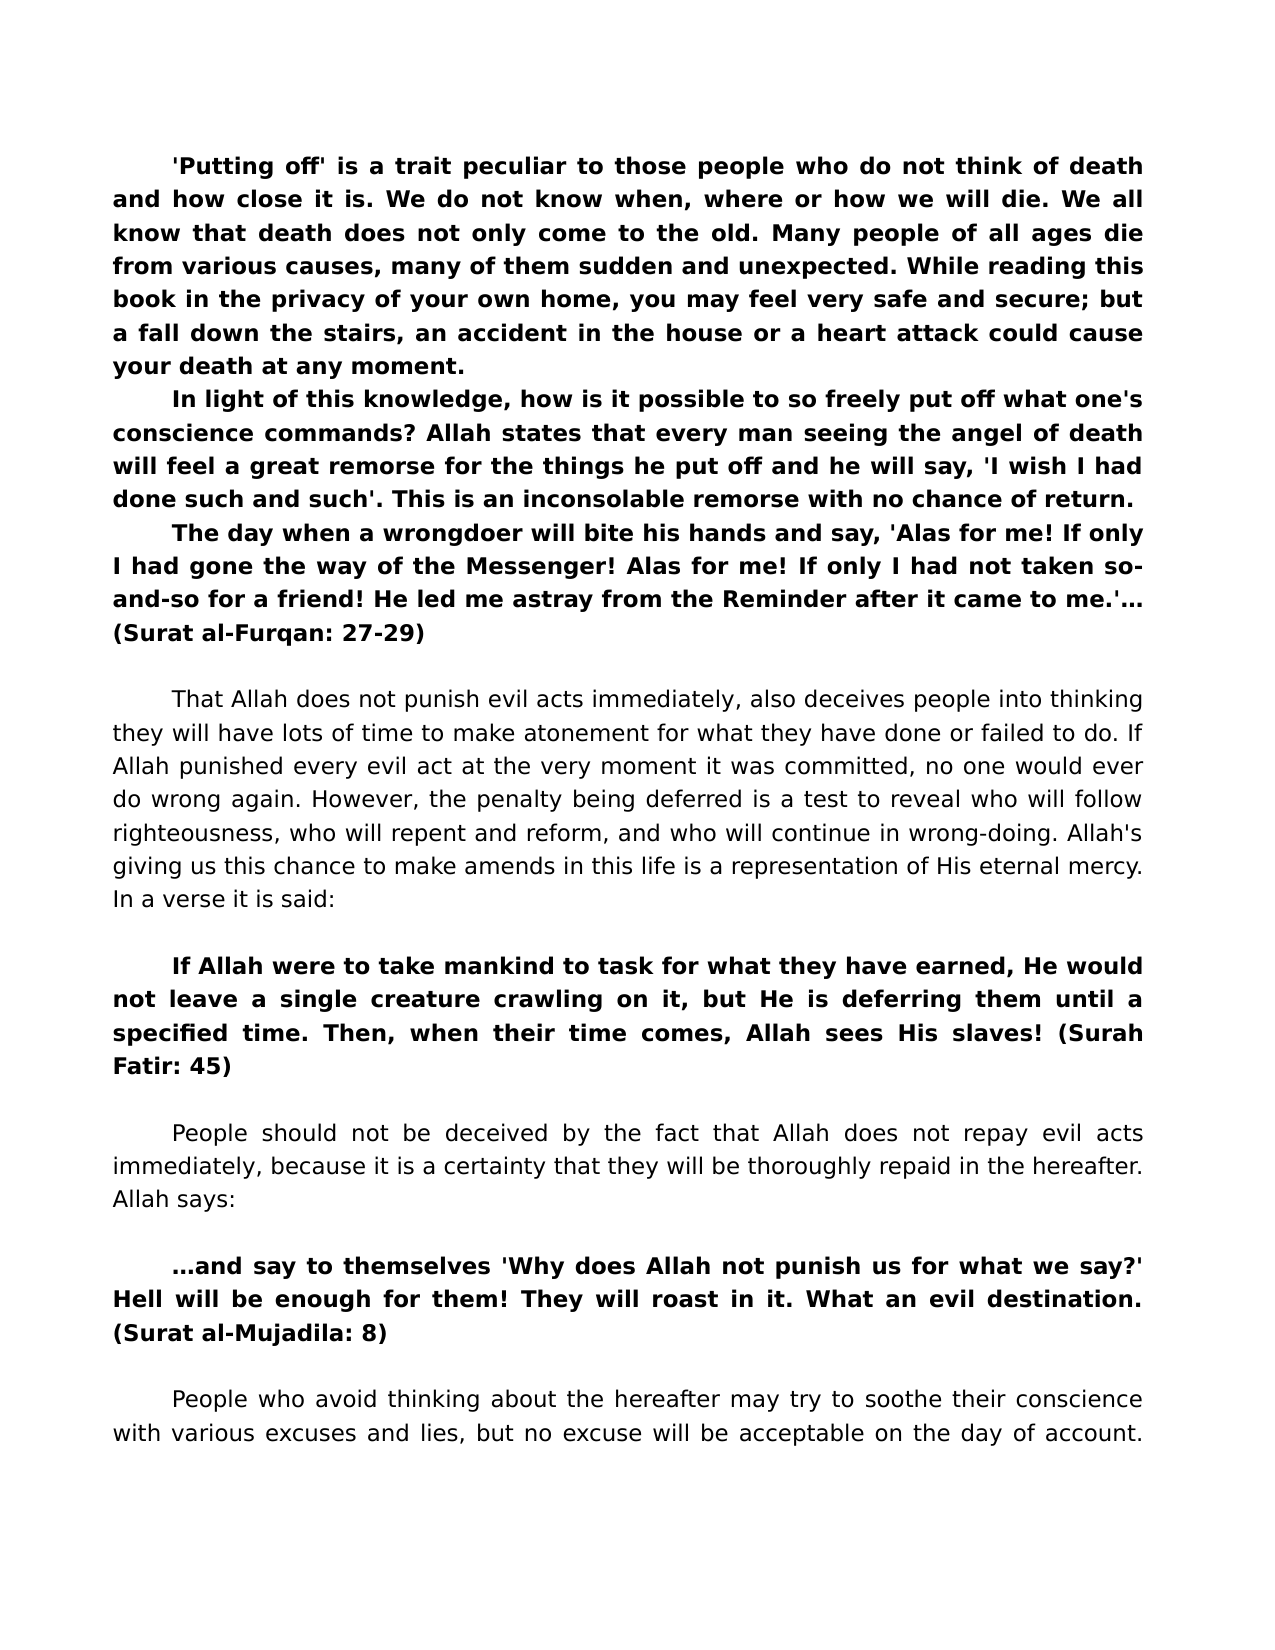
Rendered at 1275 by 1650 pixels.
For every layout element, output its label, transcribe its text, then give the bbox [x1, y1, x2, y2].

text If Allah were to take mankind to task for what they have earned, He would not leave a single creature crawling on it, but He is deferring them until a specified time. Then, when their time comes, Allah sees His slaves! (Surah Fatir: 45) [112, 948, 1145, 1081]
text The day when a wrongdoer will bite his hands and say, 'Alas for me! If only I had gone the way of the Messenger! Alas for me! If only I had not taken so-and-so for a friend! He led me astray from the Reminder after it came to me.'… (Surat al-Furqan: 27-29) [112, 514, 1145, 648]
text 'Putting off' is a trait peculiar to those people who do not think of death and how close it is. We do not know when, where or how we will die. We all know that death does not only come to the old. Many people of all ages die from various causes, many of them sudden and unexpected. While reading this book in the privacy of your own home, you may feel very safe and secure; but a fall down the stairs, an accident in the house or a heart attack could cause your death at any moment. [112, 148, 1145, 381]
text In light of this knowledge, how is it possible to so freely put off what one's conscience commands? Allah states that every man seeing the angel of death will feel a great remorse for the things he put off and he will say, 'I wish I had done such and such'. This is an inconsolable remorse with no chance of return. [112, 381, 1145, 514]
text That Allah does not punish evil acts immediately, also deceives people into thinking they will have lots of time to make atonement for what they have done or failed to do. If Allah punished every evil act at the very moment it was committed, no one would ever do wrong again. However, the penalty being deferred is a test to reveal who will follow righteousness, who will repent and reform, and who will continue in wrong-doing. Allah's giving us this chance to make amends in this life is a representation of His eternal mercy. In a verse it is said: [112, 681, 1145, 914]
text People should not be deceived by the fact that Allah does not repay evil acts immediately, because it is a certainty that they will be thoroughly repaid in the hereafter. Allah says: [112, 1114, 1145, 1214]
text People who avoid thinking about the hereafter may try to soothe their conscience with various excuses and lies, but no excuse will be acceptable on the day of account. [112, 1381, 1145, 1448]
text …and say to themselves 'Why does Allah not punish us for what we say?' Hell will be enough for them! They will roast in it. What an evil destination. (Surat al-Mujadila: 8) [112, 1248, 1145, 1348]
